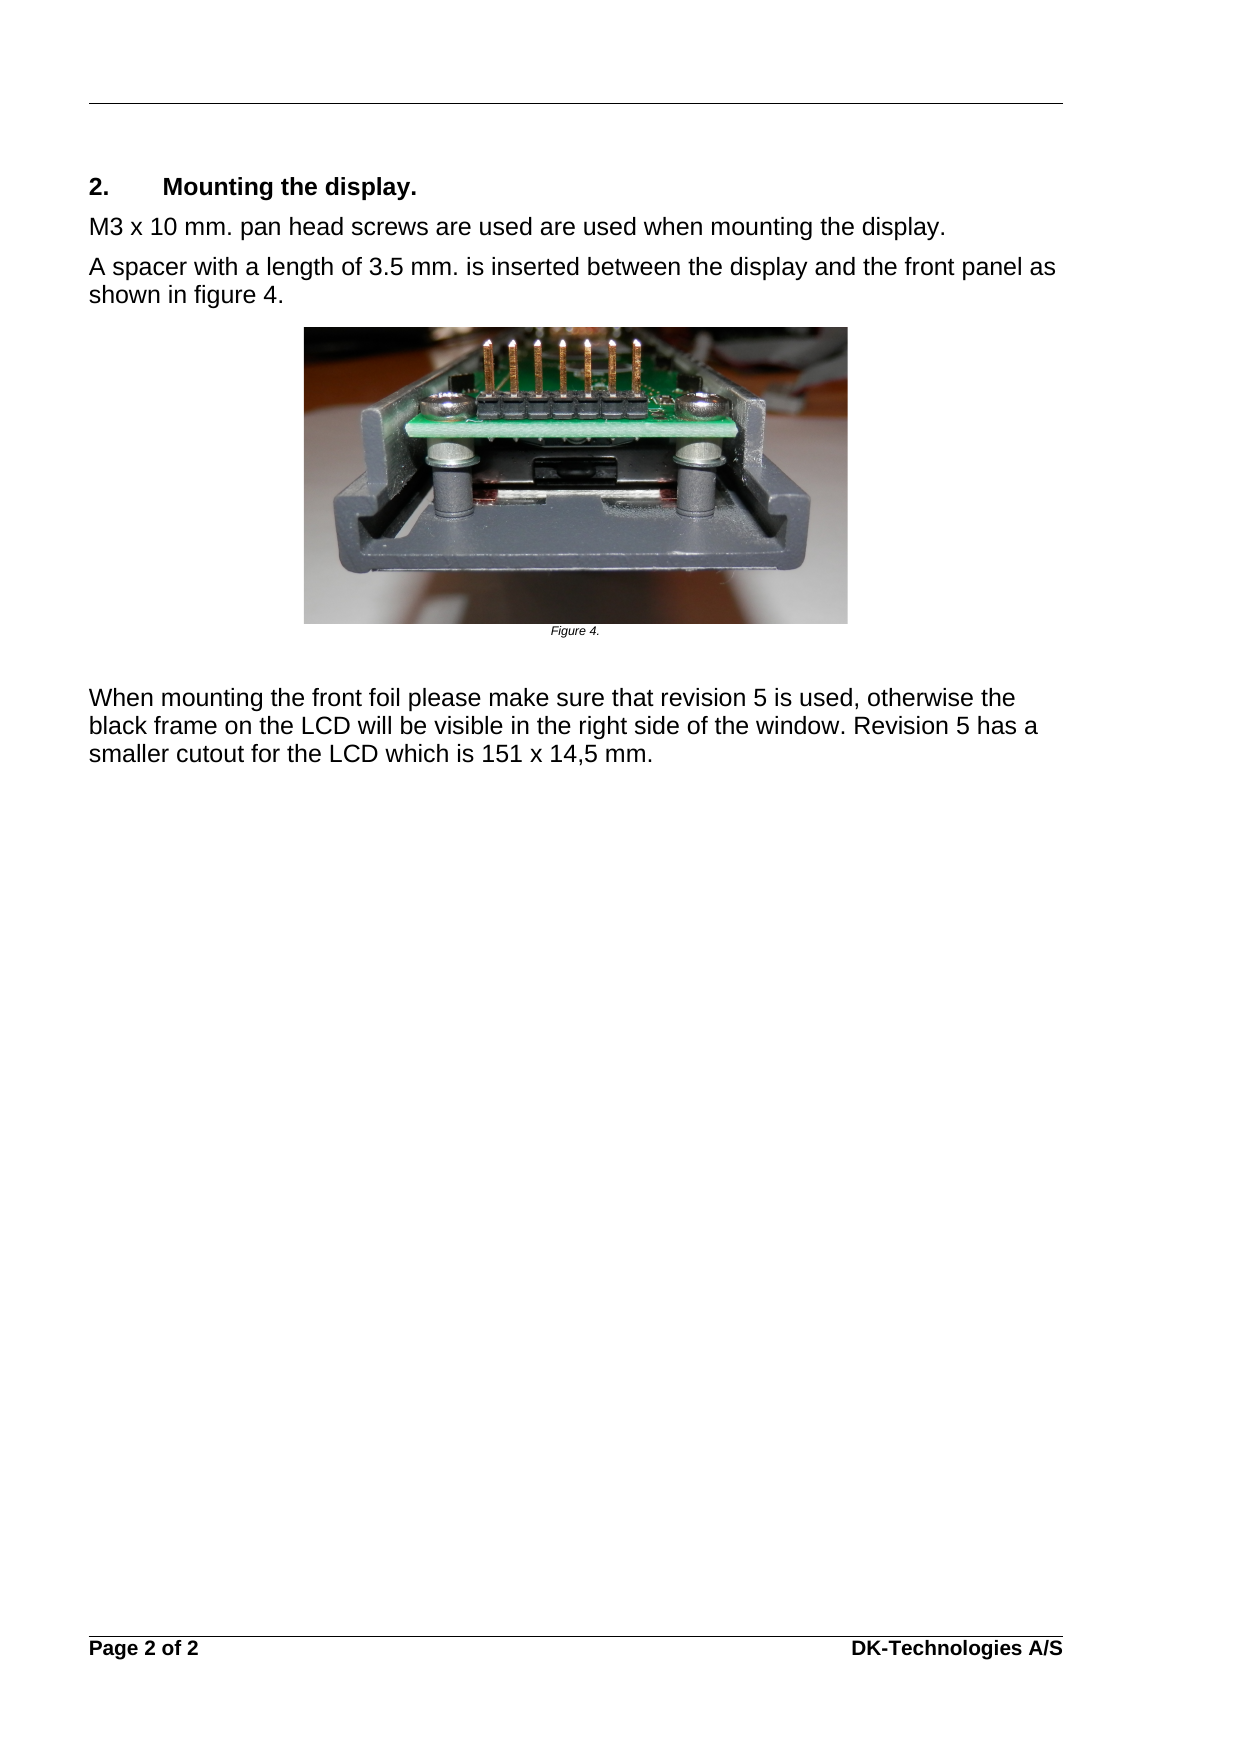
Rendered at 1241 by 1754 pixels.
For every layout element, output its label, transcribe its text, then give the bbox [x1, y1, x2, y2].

text When mounting the front foil please make sure that revision 5 is used, otherwise the black frame on the LCD will be visible in the right side of the window. Revision 5 has a smaller cutout for the LCD which is 151 x 14,5 mm. [88, 684, 1063, 767]
text M3 x 10 mm. pan head screws are used are used when mounting the display. [88, 213, 1063, 241]
table_header Figure 4. [89, 321, 1063, 643]
text A spacer with a length of 3.5 mm. is inserted between the display and the front panel as shown in figure 4. [88, 253, 1063, 309]
subtitle 2. Mounting the display. [88, 172, 1063, 200]
picture [423, 380, 644, 501]
